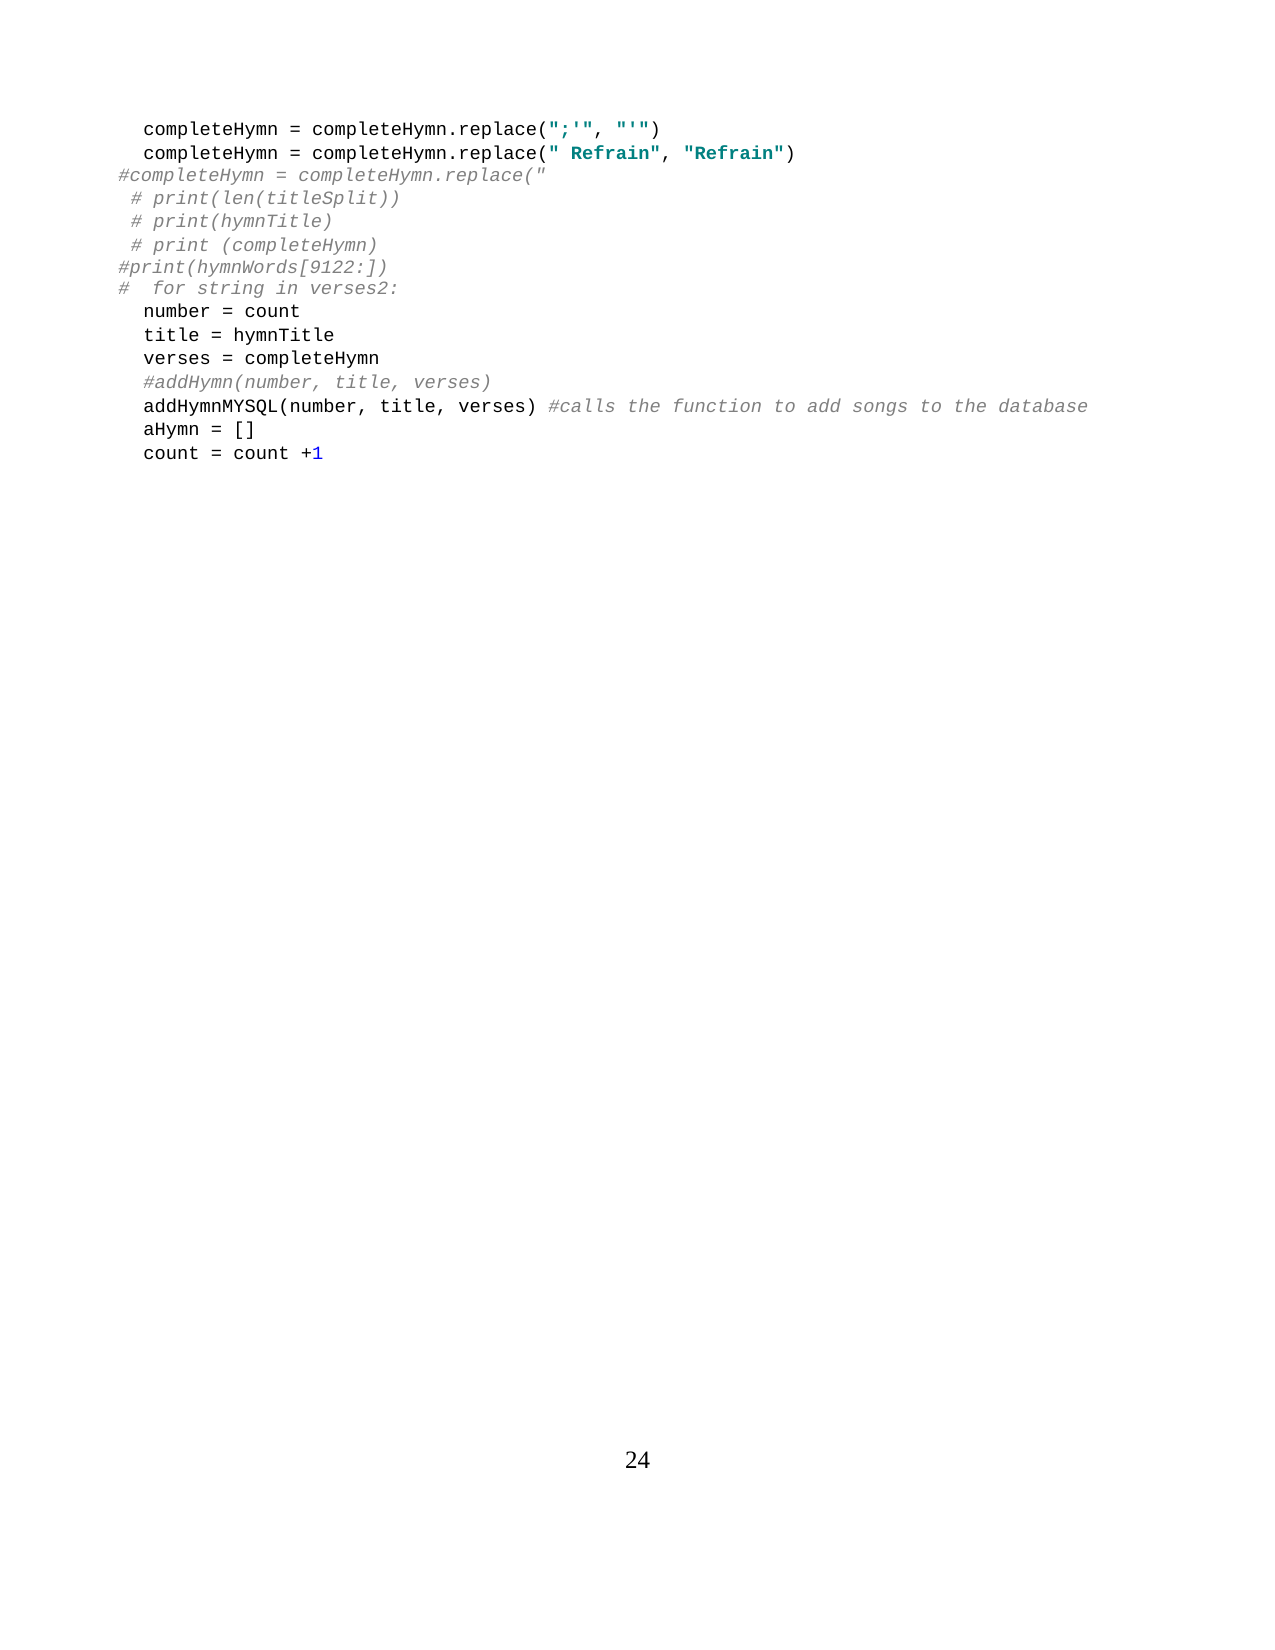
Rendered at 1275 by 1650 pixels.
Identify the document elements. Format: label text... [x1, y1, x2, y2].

text verses = completeHymn [118, 347, 1157, 371]
text # print(len(titleSplit)) [118, 187, 1157, 210]
text # print (completeHymn) [118, 234, 1157, 258]
text title = hymnTitle [118, 324, 1157, 347]
text addHymnMYSQL(number, title, verses) #calls the function to add songs to the database [118, 395, 1157, 418]
text #completeHymn = completeHymn.replace(" [118, 165, 1157, 187]
text #addHymn(number, title, verses) [118, 371, 1157, 395]
text completeHymn = completeHymn.replace(";'", "'") [118, 118, 1157, 142]
text number = count [118, 300, 1157, 324]
text aHymn = [] [118, 418, 1157, 442]
text count = count +1 [118, 442, 1157, 466]
text # for string in verses2: [118, 279, 1157, 300]
text # print(hymnTitle) [118, 210, 1157, 234]
text #print(hymnWords[9122:]) [118, 258, 1157, 279]
text completeHymn = completeHymn.replace(" Refrain", "Refrain") [118, 142, 1157, 165]
